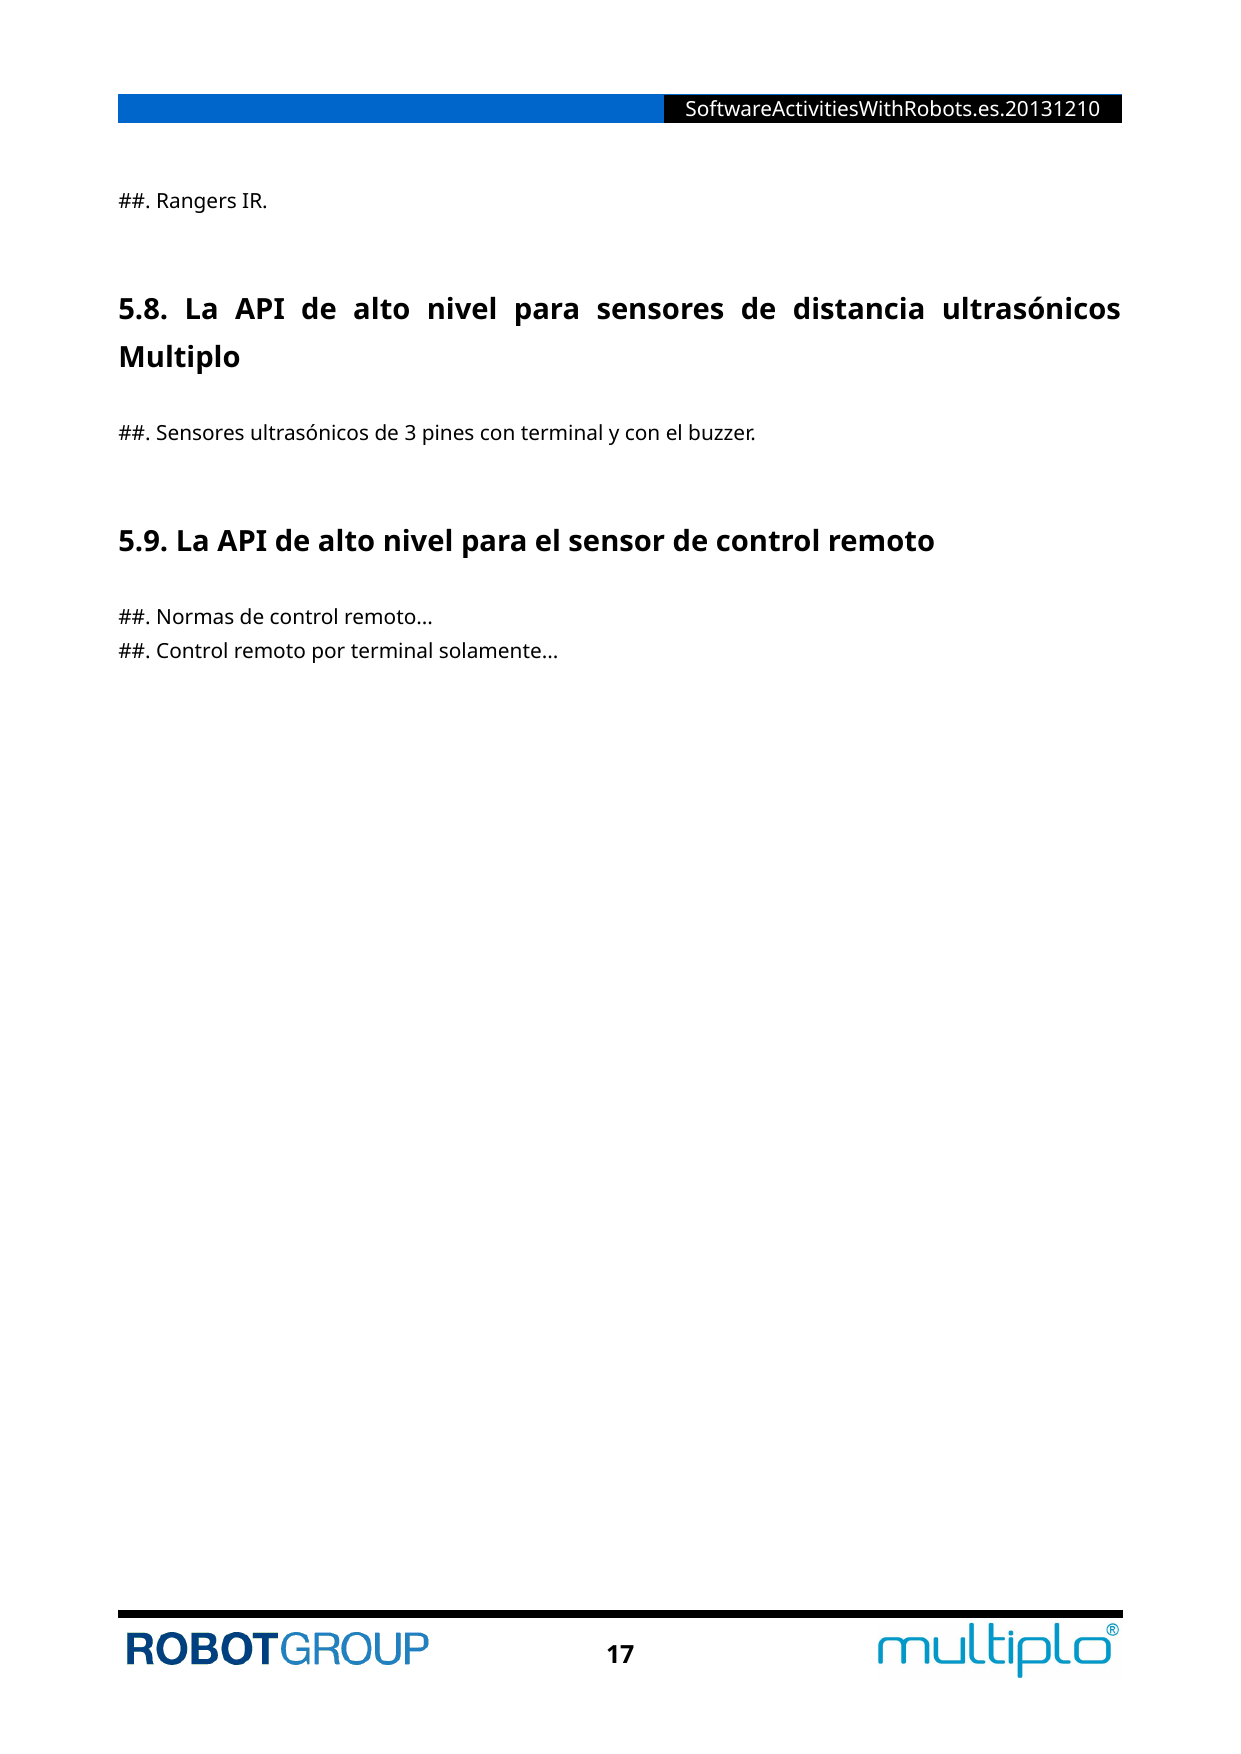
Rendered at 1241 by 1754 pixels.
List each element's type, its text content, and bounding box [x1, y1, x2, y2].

text ##. Normas de control remoto... [118, 602, 1122, 630]
text 5.9. La API de alto nivel para el sensor de control remoto [118, 520, 1122, 560]
text ##. Sensores ultrasónicos de 3 pines con terminal y con el buzzer. [118, 418, 1122, 446]
text ##. Control remoto por terminal solamente... [118, 636, 1122, 664]
text 5.8. La API de alto nivel para sensores de distancia ultrasónicos Multiplo [118, 289, 1122, 376]
text ##. Rangers IR. [118, 186, 1122, 215]
picture [118, 1622, 434, 1673]
picture [877, 1622, 1123, 1679]
